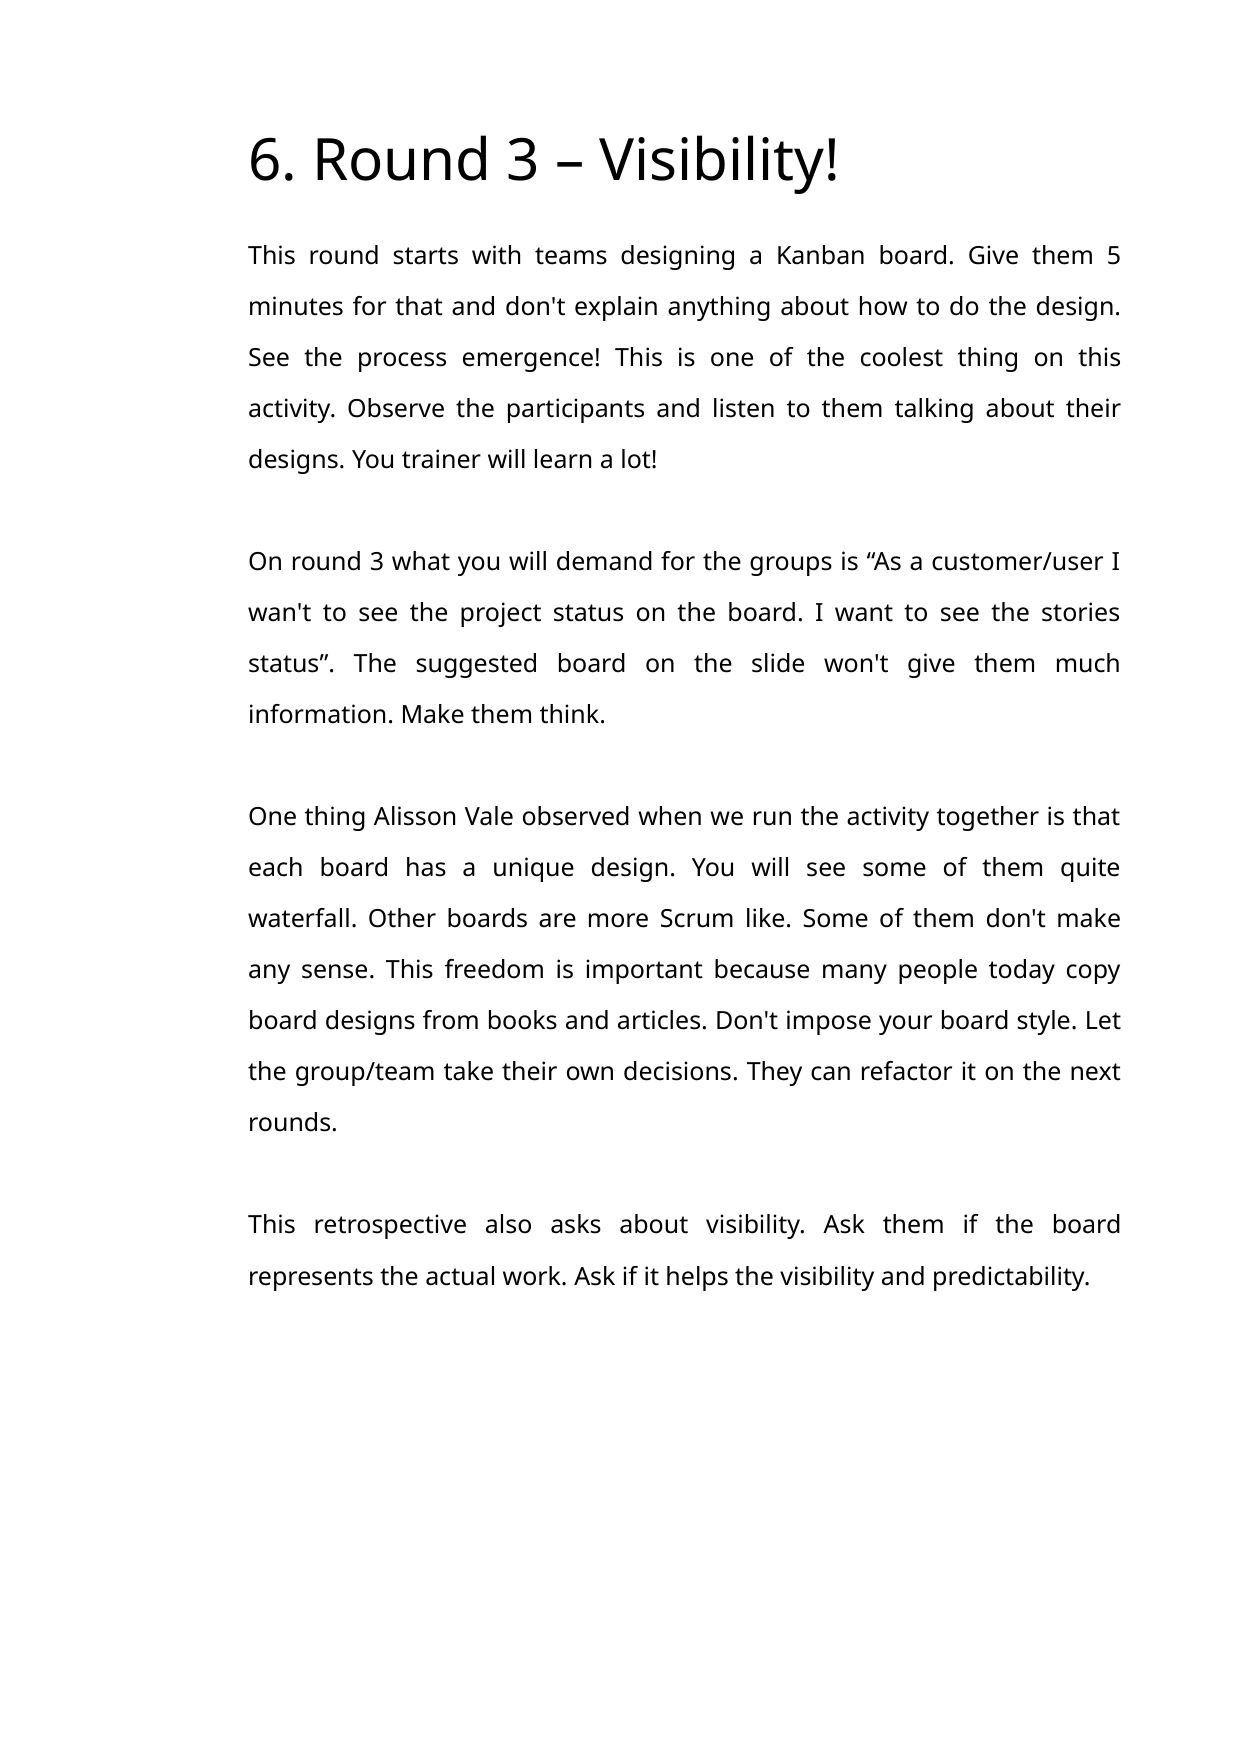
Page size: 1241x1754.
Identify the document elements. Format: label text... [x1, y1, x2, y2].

text One thing Alisson Vale observed when we run the activity together is that each board has a unique design. You will see some of them quite waterfall. Other boards are more Scrum like. Some of them don't make any sense. This freedom is important because many people today copy board designs from books and articles. Don't impose your board style. Let the group/team take their own decisions. They can refactor it on the next rounds. [248, 799, 1122, 1139]
text This retrospective also asks about visibility. Ask them if the board represents the actual work. Ask if it helps the visibility and predictability. [248, 1207, 1122, 1292]
text On round 3 what you will demand for the groups is “As a customer/user I wan't to see the project status on the board. I want to see the stories status”. The suggested board on the slide won't give them much information. Make them think. [248, 543, 1122, 731]
text This round starts with teams designing a Kanban board. Give them 5 minutes for that and don't explain anything about how to do the design. See the process emergence! This is one of the coolest thing on this activity. Observe the participants and listen to them talking about their designs. You trainer will learn a lot! [248, 237, 1122, 476]
text 6. Round 3 – Visibility! [248, 118, 1122, 198]
